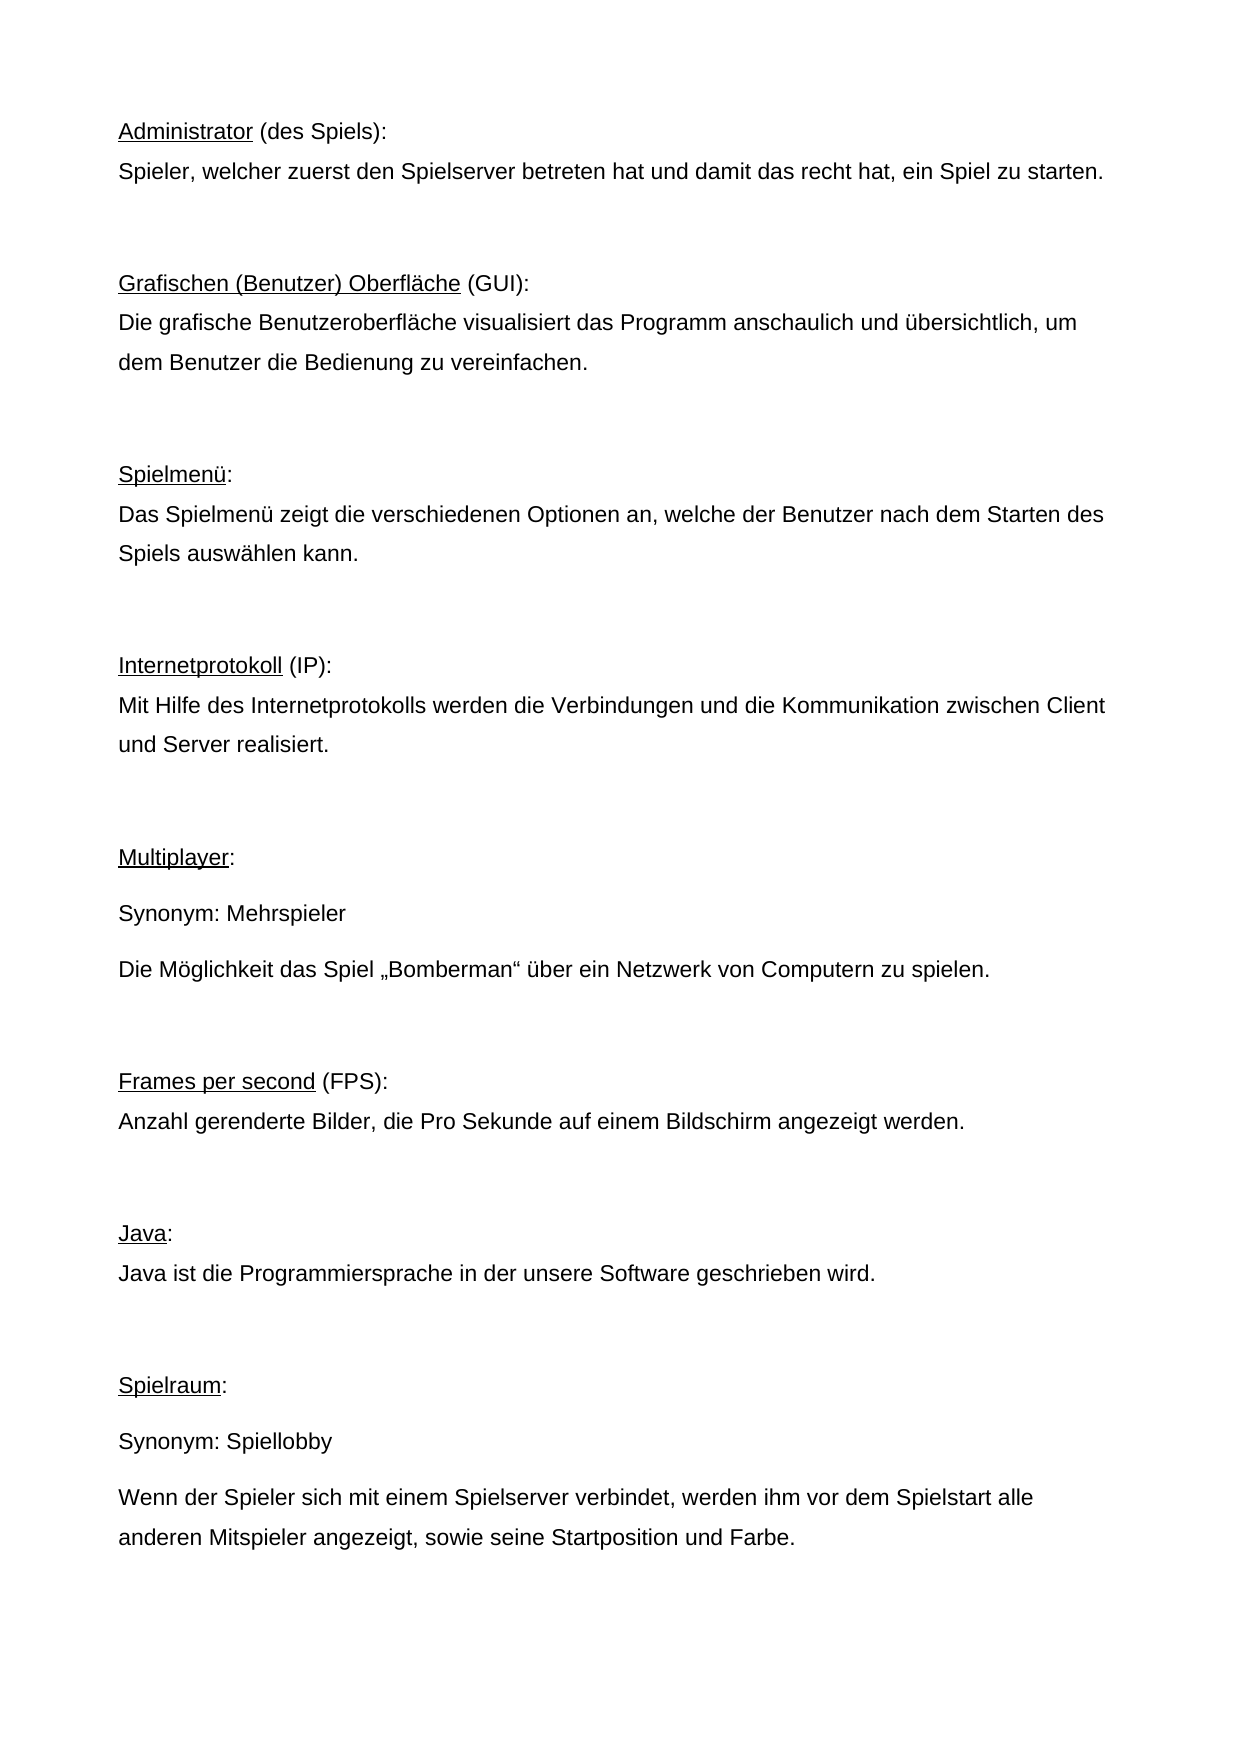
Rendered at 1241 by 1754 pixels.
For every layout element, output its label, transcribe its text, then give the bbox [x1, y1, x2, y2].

text Java: Java ist die Programmiersprache in der unsere Software geschrieben wird. [118, 1220, 1122, 1286]
text Synonym: Spiellobby [118, 1428, 1122, 1454]
text Frames per second (FPS): Anzahl gerenderte Bilder, die Pro Sekunde auf einem Bildschirm angezeigt werden. [118, 1068, 1122, 1134]
text Multiplayer: [118, 844, 1122, 870]
text Internetprotokoll (IP): Mit Hilfe des Internetprotokolls werden die Verbindungen und die Kommunikation zwischen Client und Server realisiert. [118, 652, 1122, 758]
text Grafischen (Benutzer) Oberfläche (GUI): Die grafische Benutzeroberfläche visualisiert das Programm anschaulich und übersichtlich, um dem Benutzer die Bedienung zu vereinfachen. [118, 270, 1122, 375]
text Spielraum: [118, 1372, 1122, 1398]
text Wenn der Spieler sich mit einem Spielserver verbindet, werden ihm vor dem Spielstart alle anderen Mitspieler angezeigt, sowie seine Startposition und Farbe. [118, 1484, 1122, 1550]
text Die Möglichkeit das Spiel „Bomberman“ über ein Netzwerk von Computern zu spielen. [118, 956, 1122, 982]
text Synonym: Mehrspieler [118, 900, 1122, 926]
text Administrator (des Spiels): Spieler, welcher zuerst den Spielserver betreten hat und damit das recht hat, ein Spiel zu starten. [118, 118, 1122, 184]
text Spielmenü: Das Spielmenü zeigt die verschiedenen Optionen an, welche der Benutzer nach dem Starten des Spiels auswählen kann. [118, 461, 1122, 566]
